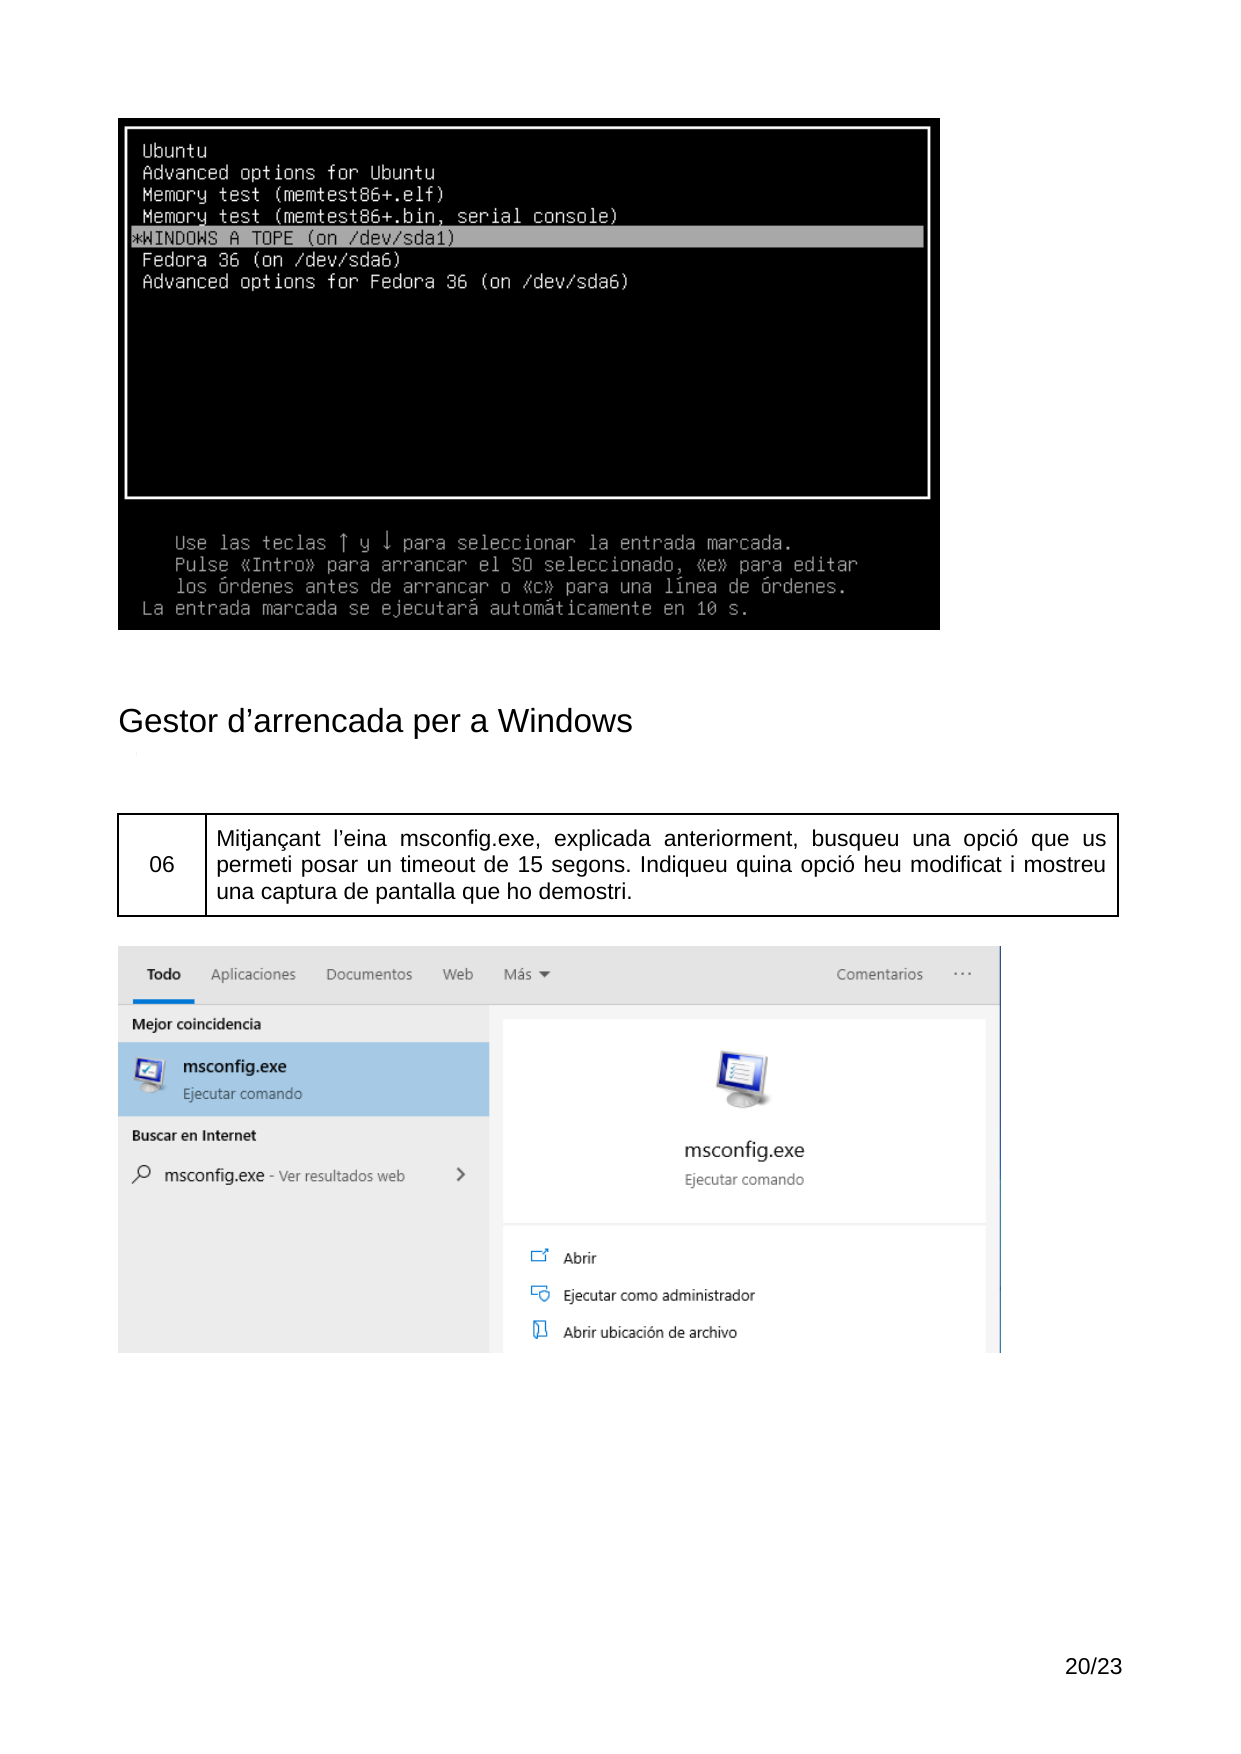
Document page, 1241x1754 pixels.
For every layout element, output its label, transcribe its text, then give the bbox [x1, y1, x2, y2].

picture [118, 946, 1001, 1353]
picture [118, 118, 940, 630]
subtitle Gestor d’arrencada per a Windows [118, 701, 1122, 740]
table_header Mitjançant l’eina msconfig.exe, explicada anteriorment, busqueu una opció que us permeti posar un timeout de 15 segons. Indiqueu quina opció heu modificat i mostreu una captura de pantalla que ho demostri. [207, 815, 1117, 914]
table_header 06 [119, 815, 205, 914]
